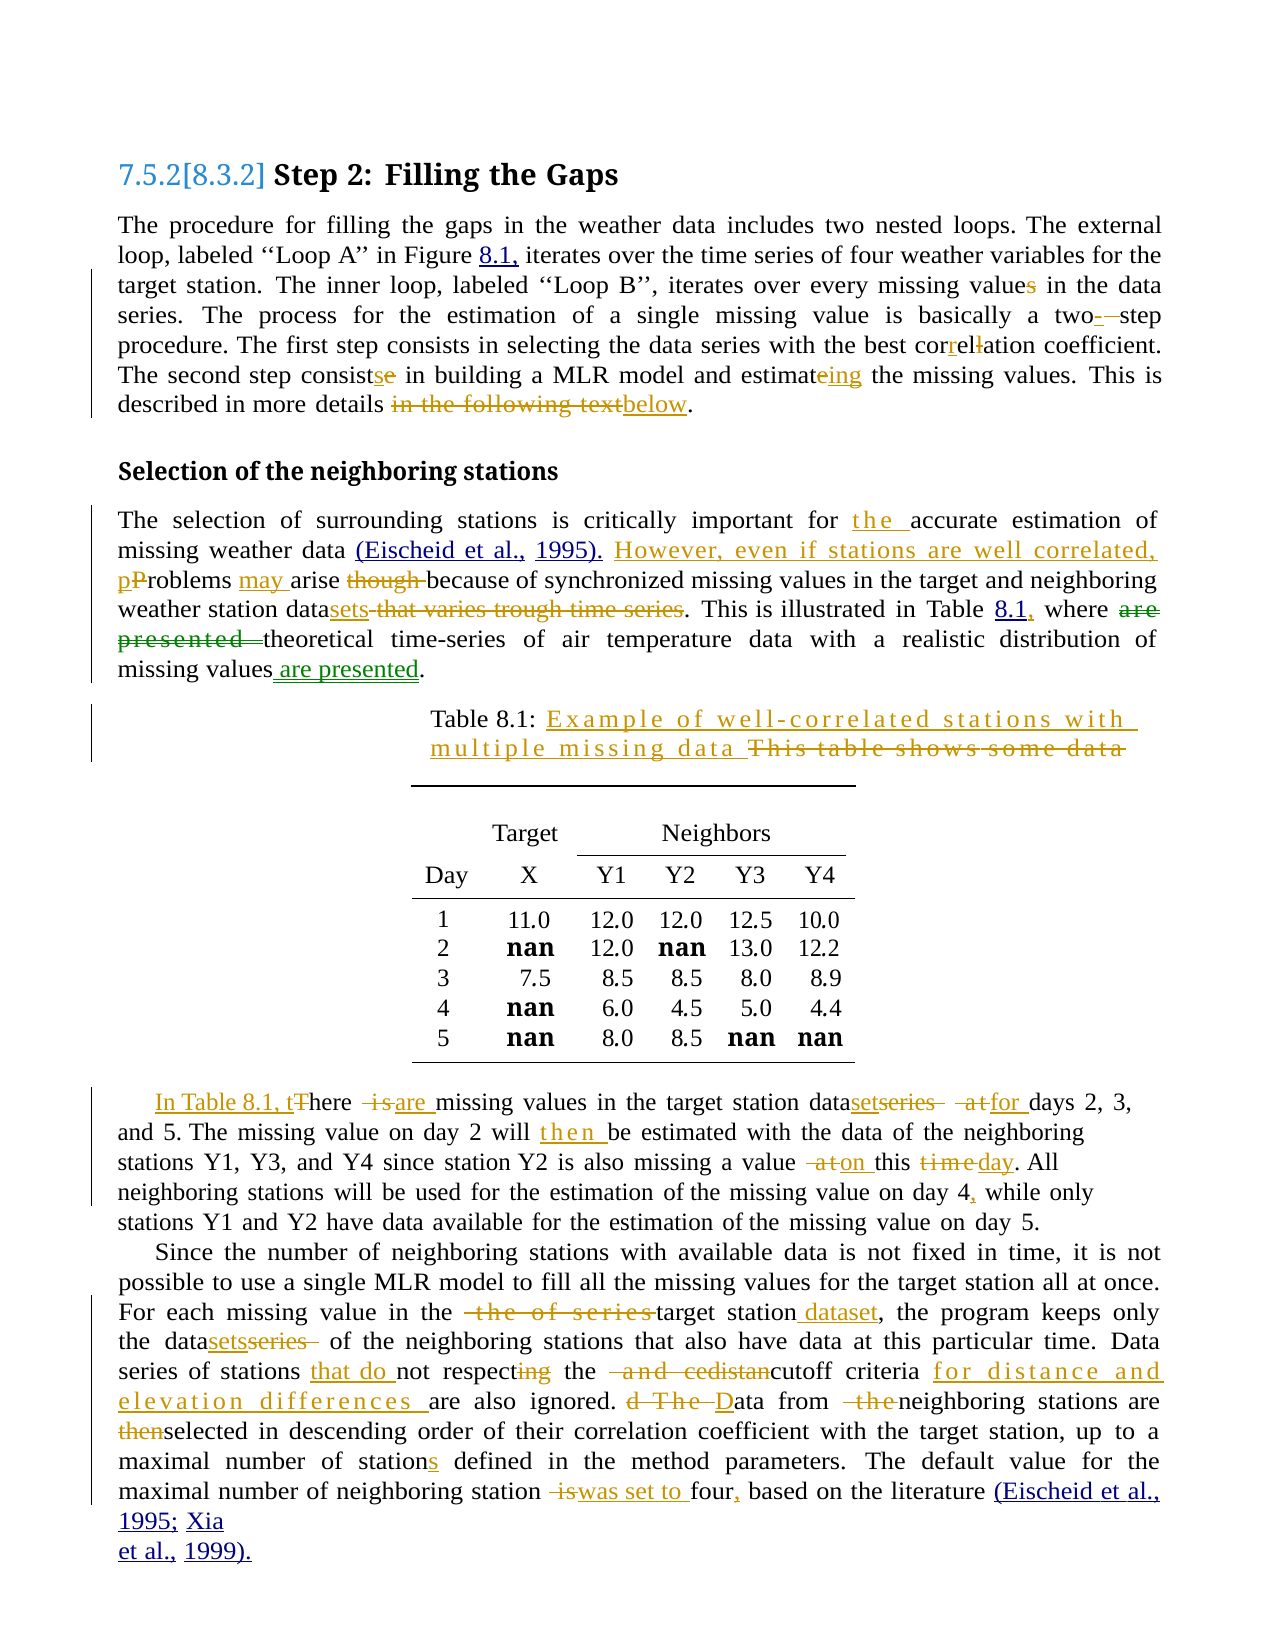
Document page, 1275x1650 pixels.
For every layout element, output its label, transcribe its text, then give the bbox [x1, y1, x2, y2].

table_cell nan [487, 995, 577, 1025]
text In Table 8.1, there are missing values in the target station dataset for days 2, 3, and 5. The missing value on day 2 will then be estimated with the data of the neighboring stations Y1, Y3, and Y4 since station Y2 is also missing a value on this day. All neighboring stations will be used for the estimation of the missing value on day 4, while only stations Y1 and Y2 have data available for the estimation of the missing value on day 5. [117, 1087, 1157, 1236]
table_header Y3 [715, 856, 785, 898]
table_cell [846, 965, 854, 995]
table_cell 5.0 [715, 995, 785, 1025]
table_header X [487, 855, 577, 898]
table_cell nan [487, 1025, 577, 1062]
table_header [846, 855, 854, 898]
table_cell 8.5 [577, 965, 645, 995]
subtitle Selection of the neighboring stations [118, 453, 1173, 488]
table_cell [846, 1025, 854, 1062]
text Target Neighbors [106, 818, 1156, 847]
table_cell [846, 899, 854, 935]
table_cell 8.5 [645, 965, 715, 995]
table_cell 12.0 [577, 935, 645, 965]
text The procedure for filling the gaps in the weather data includes two nested loops. The external loop, labeled ‘‘Loop A’’ in Figure 8.1, iterates over the time series of four weather variables for the target station. The inner loop, labeled ‘‘Loop B’’, iterates over every missing value in the data series. The process for the estimation of a single missing value is basically a two-step procedure. The first step consists in selecting the data series with the best correlation coefficient. The second step consists in building a MLR model and estimating the missing values. This is described in more details below. [117, 210, 1162, 418]
table_cell nan [785, 1025, 846, 1062]
table_cell 10.0 [785, 899, 846, 935]
table_cell nan [645, 935, 715, 965]
table_cell [846, 935, 854, 965]
table_cell 5 [412, 1025, 487, 1062]
table_cell 12.5 [715, 899, 785, 935]
table_cell 3 [412, 965, 487, 995]
table_cell nan [715, 1025, 785, 1062]
table_cell 6.0 [577, 995, 645, 1025]
table_cell 8.9 [785, 965, 846, 995]
text et al., 1999). [118, 1536, 1173, 1564]
table_cell 13.0 [715, 935, 785, 965]
table_header Y1 [577, 856, 645, 898]
table_header Y4 [785, 856, 846, 898]
table_cell 4 [412, 995, 487, 1025]
table_cell 12.0 [577, 899, 645, 935]
table_cell 12.0 [645, 899, 715, 935]
text Since the number of neighboring stations with available data is not fixed in time, it is not possible to use a single MLR model to fill all the missing values for the target station all at once. For each missing value in the target station dataset, the program keeps only the datasets of the neighboring stations that also have data at this particular time. Data series of stations that do not respect the cutoff criteria for distance and elevation differences are also ignored. Data from neighboring stations are selected in descending order of their correlation coefficient with the target station, up to a maximal number of stations defined in the method parameters. The default value for the maximal number of neighboring station was set to four, based on the literature (Eischeid et al., 1995; Xia [118, 1237, 1160, 1534]
table_cell 12.2 [785, 935, 846, 965]
table_cell 11.0 [487, 899, 577, 935]
table_cell 1 [412, 899, 487, 935]
table_cell nan [487, 935, 577, 965]
text Table 8.1: Example of well-correlated stations with multiple missing data [430, 704, 1173, 762]
table_cell [846, 995, 854, 1025]
table_header Y2 [645, 856, 715, 898]
table_cell 8.0 [715, 965, 785, 995]
table_header Day [412, 855, 487, 898]
table_cell 7.5 [487, 965, 577, 995]
table_cell 8.0 [577, 1025, 645, 1062]
table_cell 4.5 [645, 995, 715, 1025]
table_cell 2 [412, 935, 487, 965]
table_cell 8.5 [645, 1025, 715, 1062]
subtitle Step 2: Filling the Gaps [118, 154, 1173, 194]
text The selection of surrounding stations is critically important for the accurate estimation of missing weather data (Eischeid et al., 1995). However, even if stations are well correlated, problems may arise because of synchronized missing values in the target and neighboring weather station datasets. This is illustrated in Table 8.1, where theoretical time-series of air temperature data with a realistic distribution of missing values are presented. [117, 505, 1157, 683]
table_cell 4.4 [785, 995, 846, 1025]
